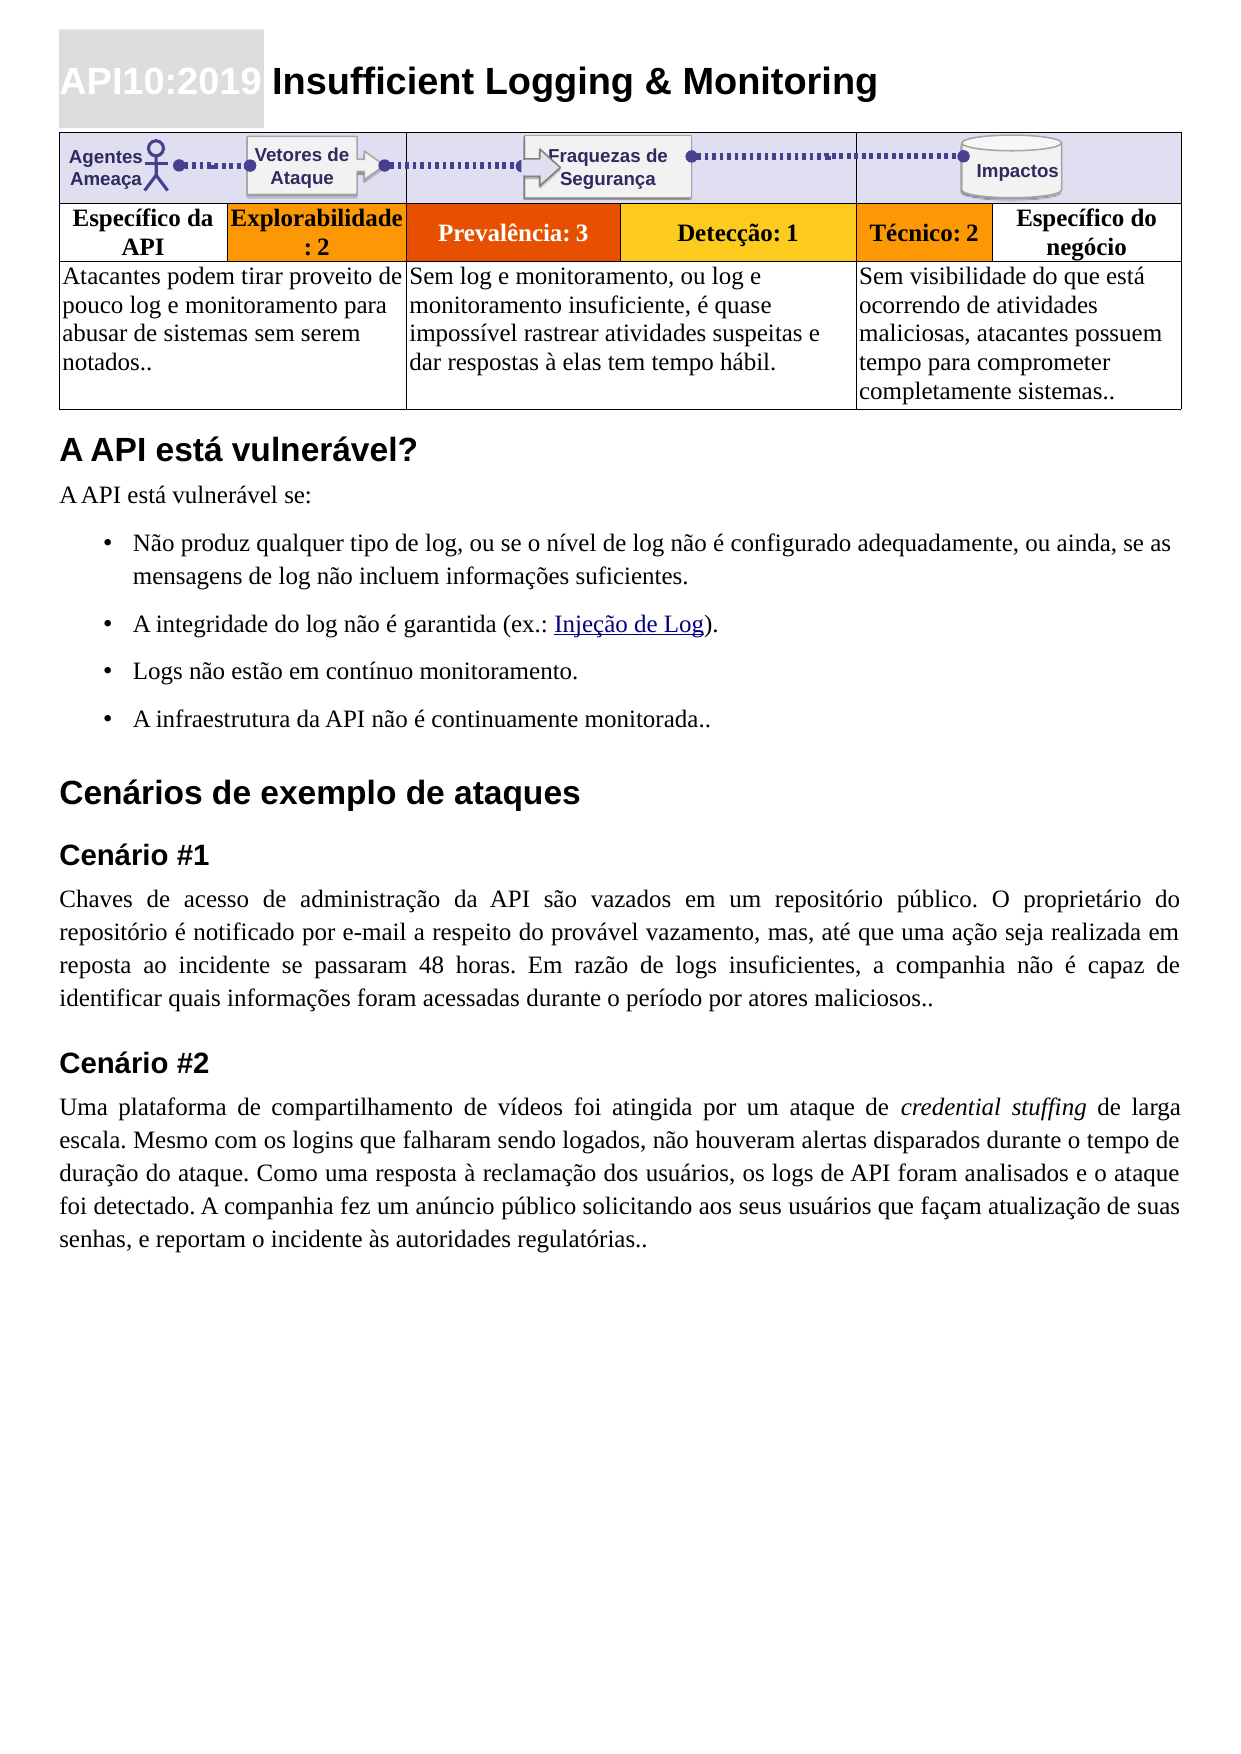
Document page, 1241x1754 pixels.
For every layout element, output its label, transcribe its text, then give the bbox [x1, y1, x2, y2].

list Logs não estão em contínuo monitoramento. [103, 656, 1181, 685]
list A infraestrutura da API não é continuamente monitorada.. [103, 704, 1181, 733]
subtitle Cenário #2 [59, 1046, 1181, 1079]
text Chaves de acesso de administração da API são vazados em um repositório público. O proprietário do repositório é notificado por e-mail a respeito do provável vazamento, mas, até que uma ação seja realizada em reposta ao incidente se passaram 48 horas. Em razão de logs insuficientes, a companhia não é capaz de identificar quais informações foram acessadas durante o período por atores maliciosos.. [59, 884, 1181, 1012]
table_header [857, 133, 992, 203]
list A integridade do log não é garantida (ex.: Injeção de Log). [103, 609, 1181, 638]
table_header [992, 133, 1181, 203]
text A API está vulnerável se: [59, 481, 1181, 509]
table_header [620, 133, 856, 203]
table_cell Atacantes podem tirar proveito de pouco log e monitoramento para abusar de sistemas sem serem notados.. [60, 262, 406, 408]
table_cell Técnico: 2 [857, 204, 992, 261]
table_cell Específico da API [60, 204, 227, 261]
table_cell Explorabilidade: 2 [228, 204, 406, 261]
subtitle Cenários de exemplo de ataques [59, 772, 1181, 811]
table_header [60, 133, 227, 203]
table_header [407, 133, 620, 203]
text Uma plataforma de compartilhamento de vídeos foi atingida por um ataque de credential stuffing de larga escala. Mesmo com os logins que falharam sendo logados, não houveram alertas disparados durante o tempo de duração do ataque. Como uma resposta à reclamação dos usuários, os logs de API foram analisados e o ataque foi detectado. A companhia fez um anúncio público solicitando aos seus usuários que façam atualização de suas senhas, e reportam o incidente às autoridades regulatórias.. [59, 1092, 1181, 1253]
table_cell Prevalência: 3 [407, 204, 620, 261]
subtitle A API está vulnerável? [59, 429, 1181, 468]
table_cell Específico do negócio [993, 204, 1181, 261]
table_header [227, 133, 406, 203]
table_cell Sem log e monitoramento, ou log e monitoramento insuficiente, é quase impossível rastrear atividades suspeitas e dar respostas à elas tem tempo hábil. [407, 262, 856, 408]
table_cell Detecção: 1 [621, 204, 856, 261]
subtitle Cenário #1 [59, 838, 1181, 872]
table_cell Sem visibilidade do que está ocorrendo de atividades maliciosas, atacantes possuem tempo para comprometer completamente sistemas.. [857, 262, 1181, 408]
list Não produz qualquer tipo de log, ou se o nível de log não é configurado adequadamente, ou ainda, se as mensagens de log não incluem informações suficientes. [103, 528, 1181, 590]
